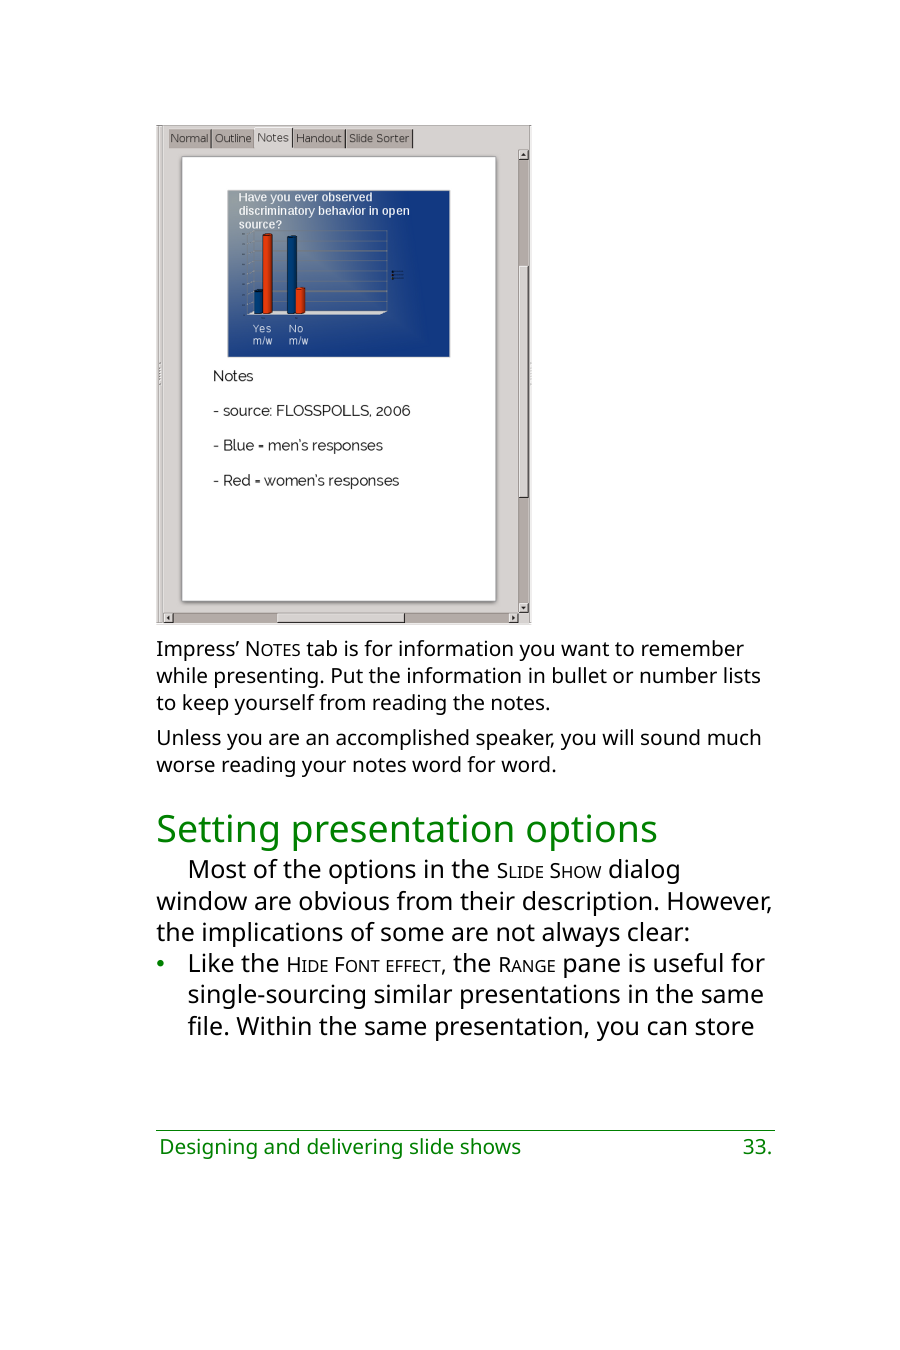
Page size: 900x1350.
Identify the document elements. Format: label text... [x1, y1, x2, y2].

text Most of the options in the Slide Show dialog window are obvious from their description. However, the implications of some are not always clear: [156, 854, 775, 948]
list Like the Hide Font effect, the Range pane is useful for single-sourcing similar presentations in the same file. Within the same presentation, you can store [156, 948, 775, 1041]
picture [156, 125, 532, 625]
table_cell Impress’ Notes tab is for information you want to remember while presenting. Put the information in bullet or number lists to keep yourself from reading the notes. Unless you are an accomplished speaker, you will sound much worse reading your notes word for word. [156, 627, 775, 778]
subtitle Setting presentation options [156, 803, 775, 854]
table_header [532, 125, 775, 624]
